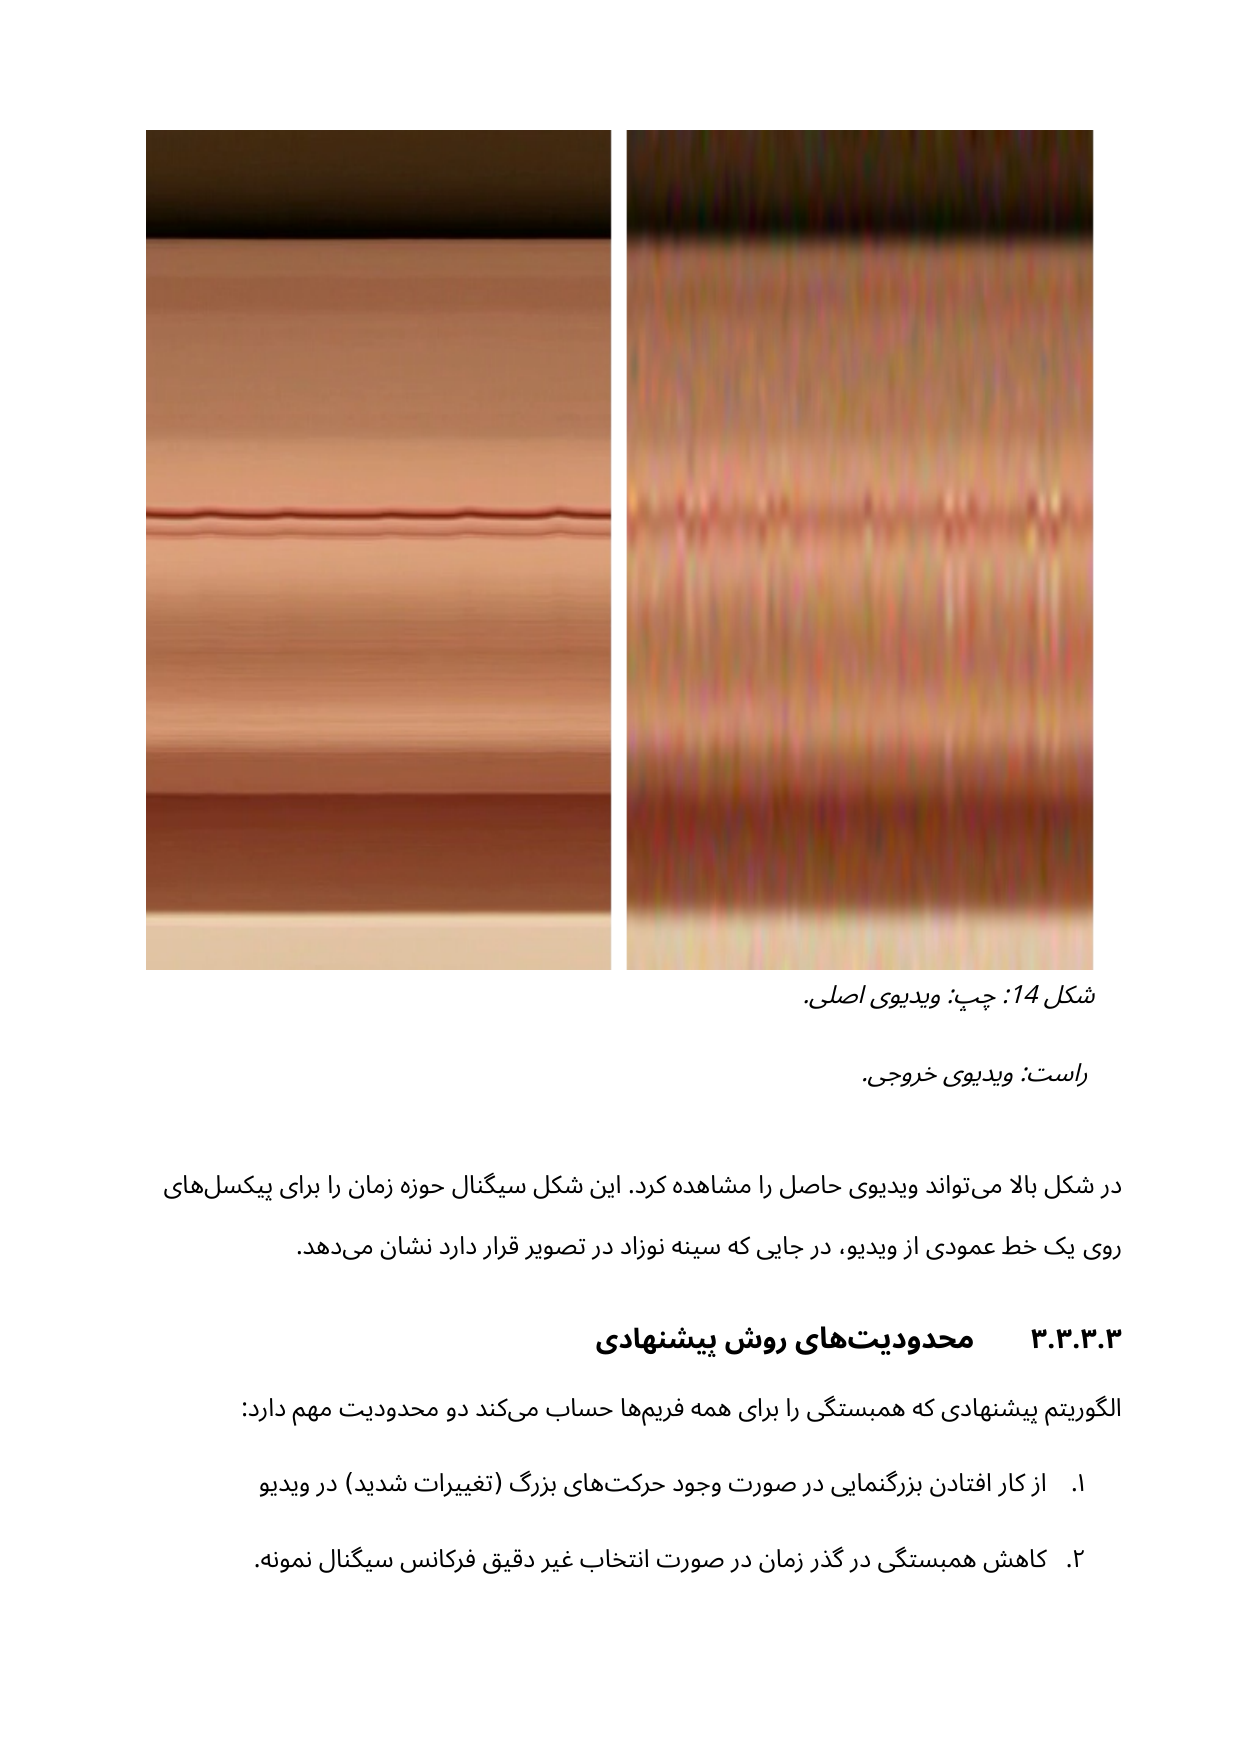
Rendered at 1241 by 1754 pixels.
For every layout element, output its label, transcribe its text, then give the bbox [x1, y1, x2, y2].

text راست: ویدیوی خروجی. [146, 1047, 1094, 1100]
text شکل 14: چپ: ویدیوی اصلی. [146, 970, 1094, 1022]
picture [146, 130, 1095, 970]
text در شکل بالا می‌تواند ویدیوی حاصل را مشاهده کرد. این شکل سیگنال حوزه زمان را برای پیکسل‌های روی یک خط عمودی از ویدیو، در جایی که سینه نوزاد در تصویر قرار دارد نشان می‌دهد. [118, 1159, 1122, 1273]
list کاهش همبستگی در گذر زمان در صورت انتخاب غیر دقیق فرکانس سیگنال نمونه. [118, 1533, 1084, 1586]
text الگوریتم پیشنهادی که همبستگی را برای همه فریم‌ها حساب می‌کند دو محدودیت مهم دارد: [118, 1382, 1122, 1435]
list از کار افتادن بزرگنمایی در صورت وجود حرکت‌های بزرگ (تغییرات شدید) در ویدیو [118, 1457, 1084, 1510]
subtitle محدودیت‌های روش پیشنهادی [118, 1308, 1122, 1370]
